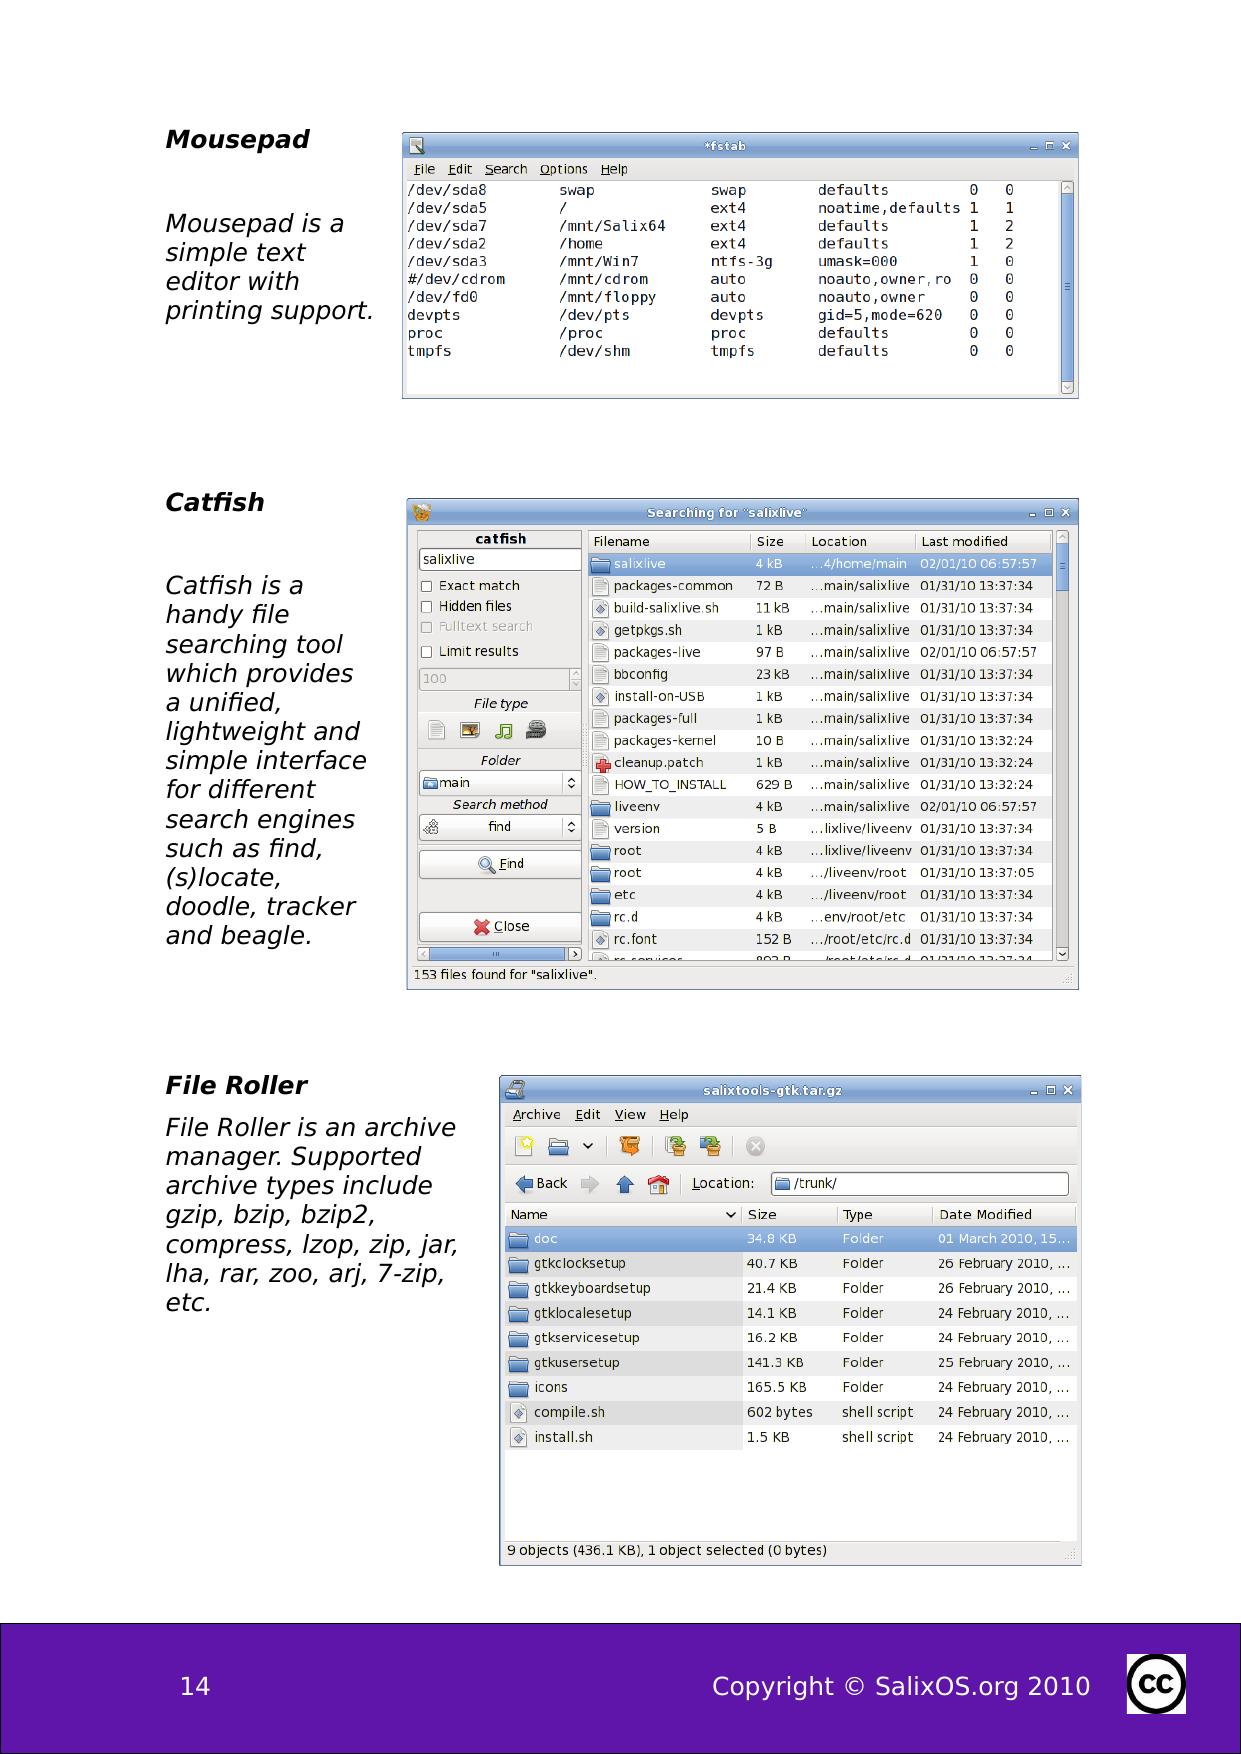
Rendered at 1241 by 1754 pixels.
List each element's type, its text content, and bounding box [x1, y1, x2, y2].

picture [406, 498, 1079, 990]
text Mousepad is a simple text editor with printing support. [165, 209, 402, 326]
picture [402, 132, 1079, 399]
text Catfish is a handy file searching tool which provides a unified, lightweight and simple interface for different search engines such as find, (s)locate, doodle, tracker and beagle. [165, 572, 406, 951]
text [1079, 209, 1104, 326]
text File Roller is an archive manager. Supported archive types include gzip, bzip, bzip2, compress, lzop, zip, jar, lha, rar, zoo, arj, 7-zip, etc. [165, 1113, 499, 1317]
subtitle Catfish [165, 488, 1104, 517]
text [1082, 1113, 1104, 1317]
subtitle Mousepad [165, 126, 1104, 155]
text [1079, 572, 1104, 951]
picture [1126, 1654, 1186, 1714]
subtitle File Roller [165, 1072, 1104, 1101]
picture [499, 1075, 1082, 1566]
